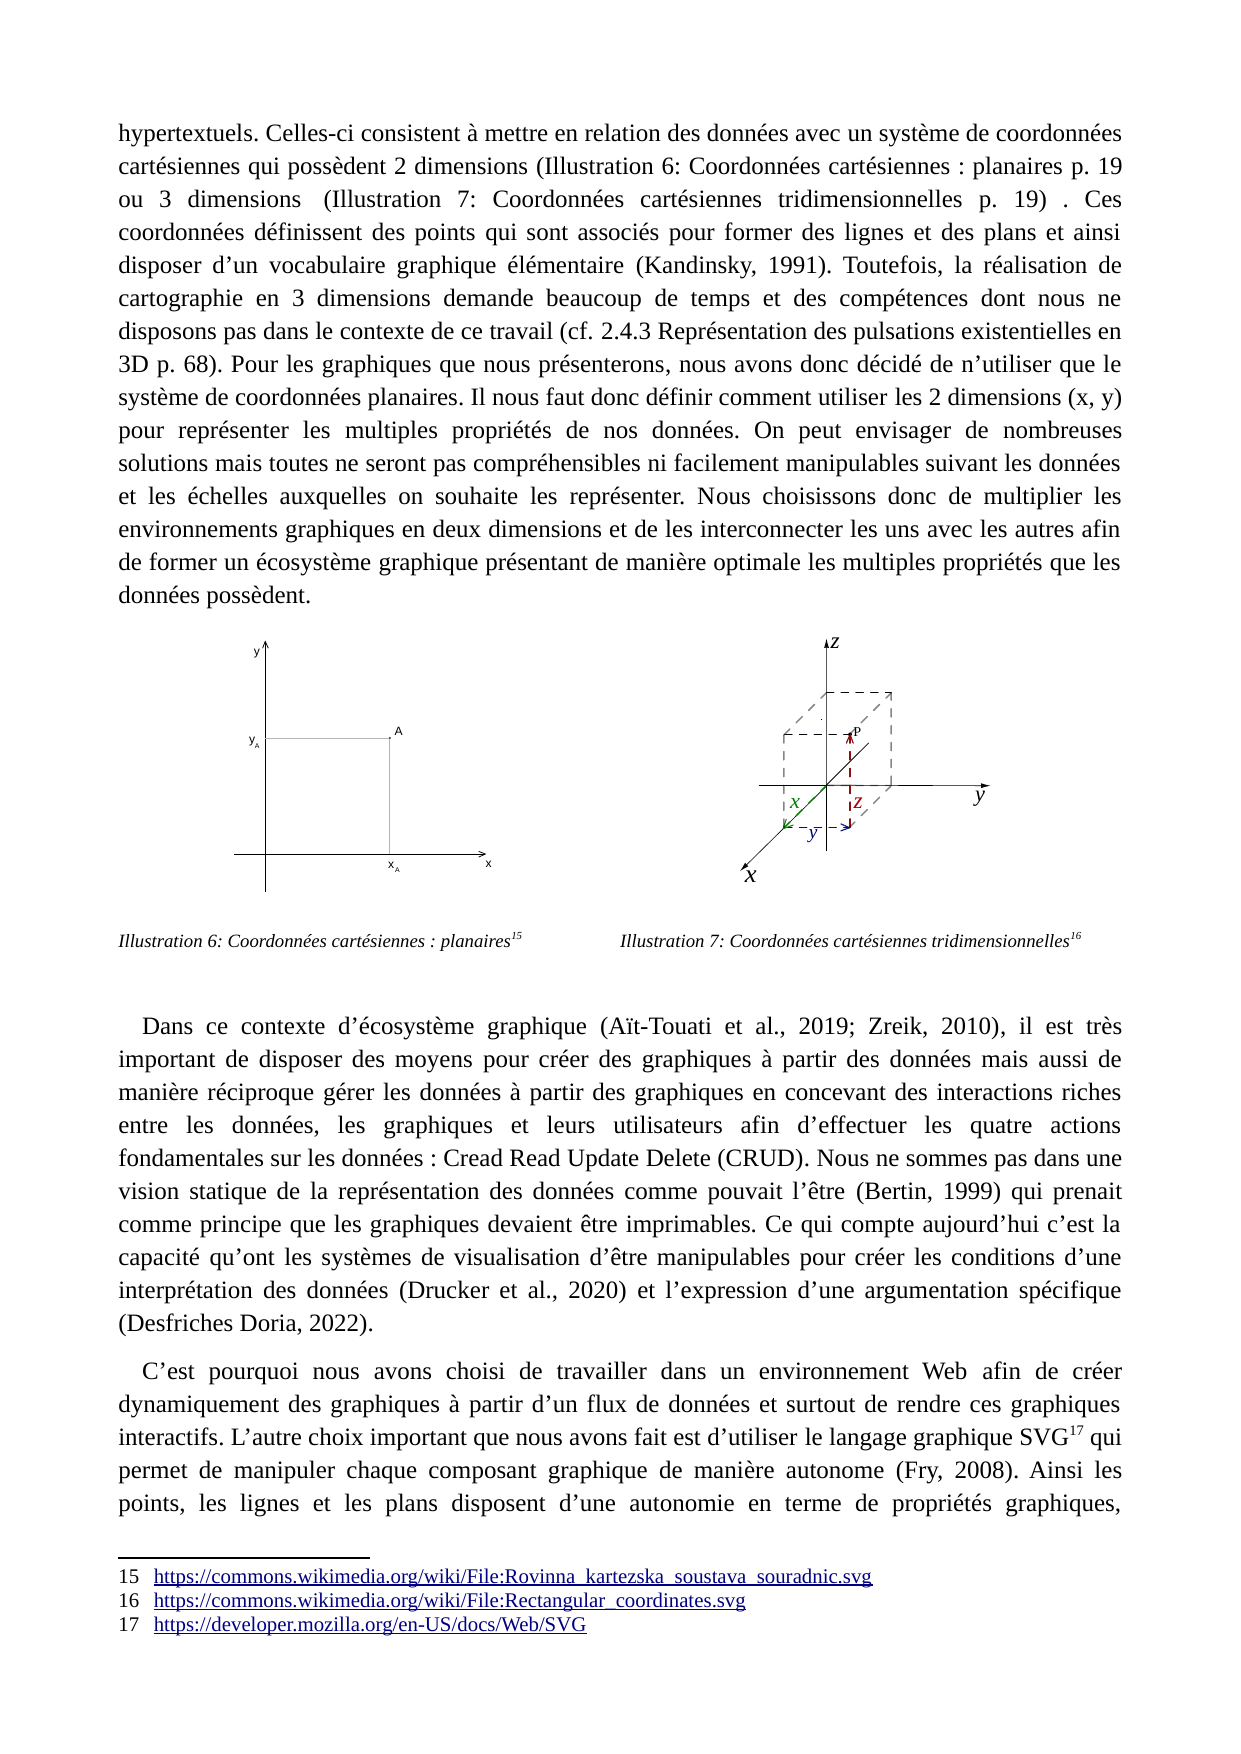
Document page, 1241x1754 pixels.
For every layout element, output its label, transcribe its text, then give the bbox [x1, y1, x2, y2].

text hypertextuels. Celles-ci consistent à mettre en relation des données avec un système de coordonnées cartésiennes qui possèdent 2 dimensions (Illustration 6: Coordonnées cartésiennes : planaires p. 19 ou 3 dimensions (Illustration 7: Coordonnées cartésiennes tridimensionnelles p. 19) . Ces coordonnées définissent des points qui sont associés pour former des lignes et des plans et ainsi disposer d’un vocabulaire graphique élémentaire (Kandinsky, 1991). Toutefois, la réalisation de cartographie en 3 dimensions demande beaucoup de temps et des compétences dont nous ne disposons pas dans le contexte de ce travail (cf. 2.4.3 Représentation des pulsations existentielles en 3D p. 68). Pour les graphiques que nous présenterons, nous avons donc décidé de n’utiliser que le système de coordonnées planaires. Il nous faut donc définir comment utiliser les 2 dimensions (x, y) pour représenter les multiples propriétés de nos données. On peut envisager de nombreuses solutions mais toutes ne seront pas compréhensibles ni facilement manipulables suivant les données et les échelles auxquelles on souhaite les représenter. Nous choisissons donc de multiplier les environnements graphiques en deux dimensions et de les interconnecter les uns avec les autres afin de former un écosystème graphique présentant de manière optimale les multiples propriétés que les données possèdent. [118, 118, 1122, 609]
text https://developer.mozilla.org/en-US/docs/Web/SVG [118, 1612, 1122, 1636]
text Dans ce contexte d’écosystème graphique (Aït-Touati et al., 2019; Zreik, 2010), il est très important de disposer des moyens pour créer des graphiques à partir des données mais aussi de manière réciproque gérer les données à partir des graphiques en concevant des interactions riches entre les données, les graphiques et leurs utilisateurs afin d’effectuer les quatre actions fondamentales sur les données : Cread Read Update Delete (CRUD). Nous ne sommes pas dans une vision statique de la représentation des données comme pouvait l’être (Bertin, 1999) qui prenait comme principe que les graphiques devaient être imprimables. Ce qui compte aujourd’hui c’est la capacité qu’ont les systèmes de visualisation d’être manipulables pour créer les conditions d’une interprétation des données (Drucker et al., 2020) et l’expression d’une argumentation spécifique (Desfriches Doria, 2022). [118, 1011, 1122, 1337]
text C’est pourquoi nous avons choisi de travailler dans un environnement Web afin de créer dynamiquement des graphiques à partir d’un flux de données et surtout de rendre ces graphiques interactifs. L’autre choix important que nous avons fait est d’utiliser le langage graphique SVG qui permet de manipuler chaque composant graphique de manière autonome (Fry, 2008). Ainsi les points, les lignes et les plans disposent d’une autonomie en terme de propriétés graphiques, [118, 1356, 1122, 1517]
table_header [118, 628, 620, 917]
table_cell Illustration 7: Coordonnées cartésiennes tridimensionnelles [620, 917, 1122, 963]
table_header [620, 628, 1122, 917]
table_cell Illustration 6: Coordonnées cartésiennes : planaires [118, 917, 620, 963]
